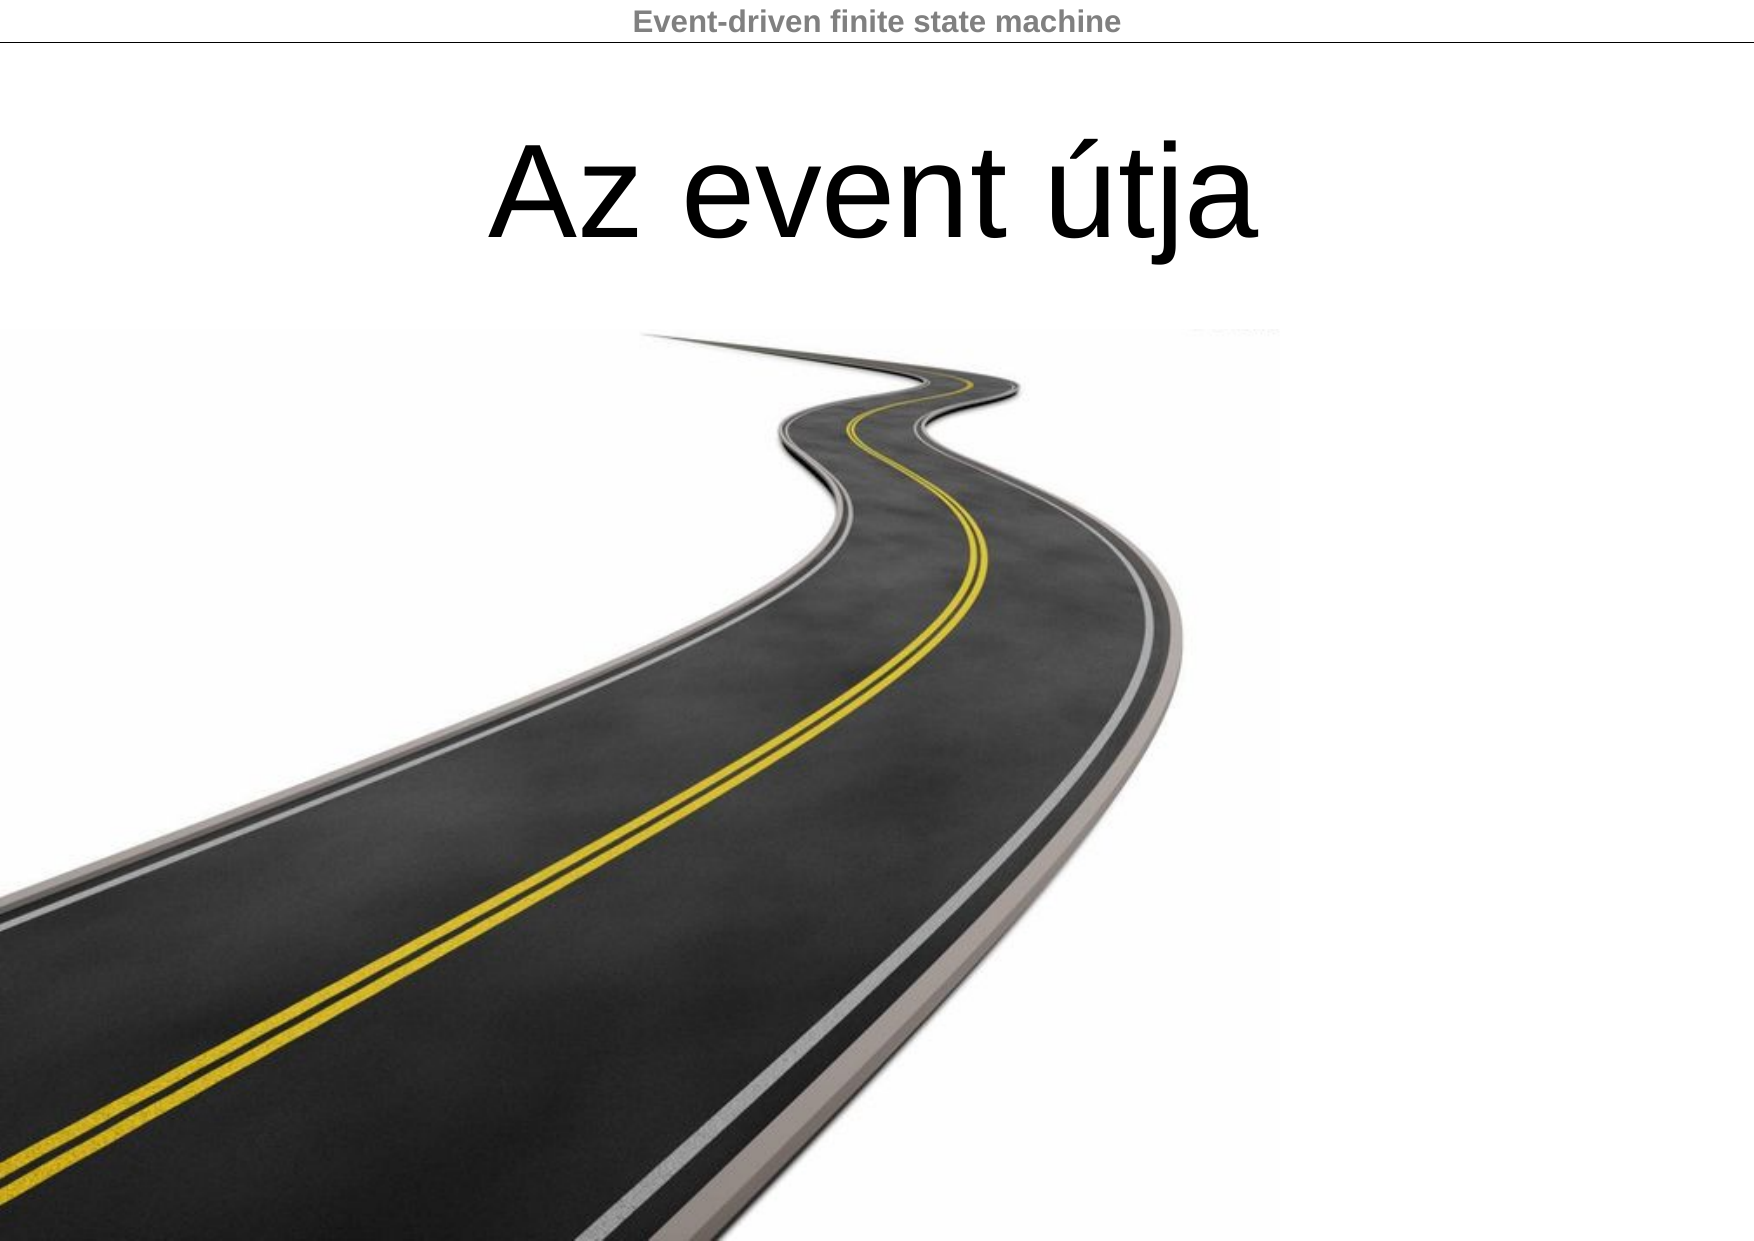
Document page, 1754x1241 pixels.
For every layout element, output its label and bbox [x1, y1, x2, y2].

picture [0, 329, 1280, 1241]
